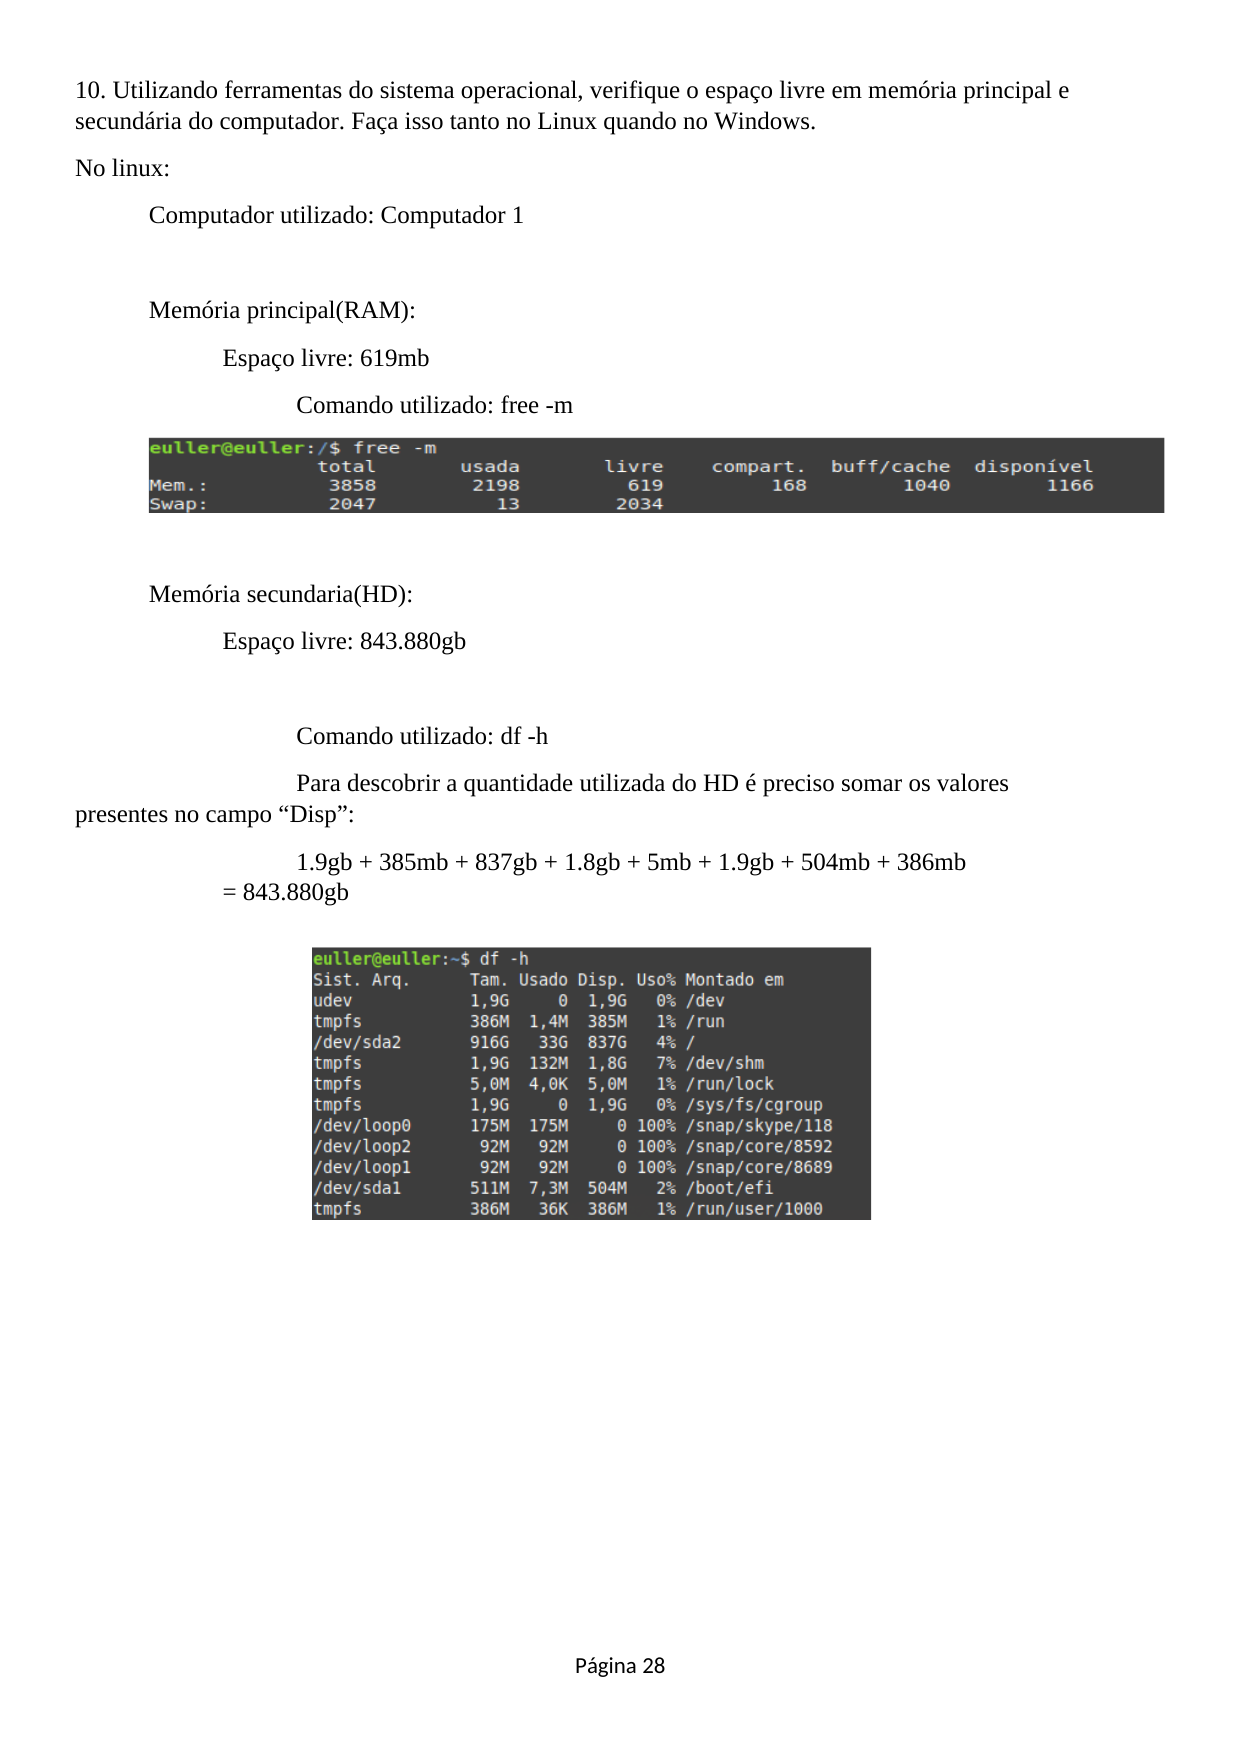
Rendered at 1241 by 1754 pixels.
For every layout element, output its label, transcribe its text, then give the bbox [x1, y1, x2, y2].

text Comando utilizado: free -m [75, 390, 1165, 419]
text 10. Utilizando ferramentas do sistema operacional, verifique o espaço livre em memória principal e secundária do computador. Faça isso tanto no Linux quando no Windows. [75, 75, 1165, 134]
text 1.9gb + 385mb + 837gb + 1.8gb + 5mb + 1.9gb + 504mb + 386mb = 843.880gb [75, 847, 1165, 906]
text No linux: [75, 153, 1165, 182]
text Memória secundaria(HD): [75, 579, 1165, 608]
text Espaço livre: 843.880gb [75, 626, 1165, 655]
text Para descobrir a quantidade utilizada do HD é preciso somar os valores presentes no campo “Disp”: [75, 768, 1165, 828]
text Espaço livre: 619mb [75, 343, 1165, 371]
text Comando utilizado: df -h [75, 721, 1165, 750]
text Computador utilizado: Computador 1 [75, 201, 1165, 229]
text Memória principal(RAM): [75, 295, 1165, 324]
